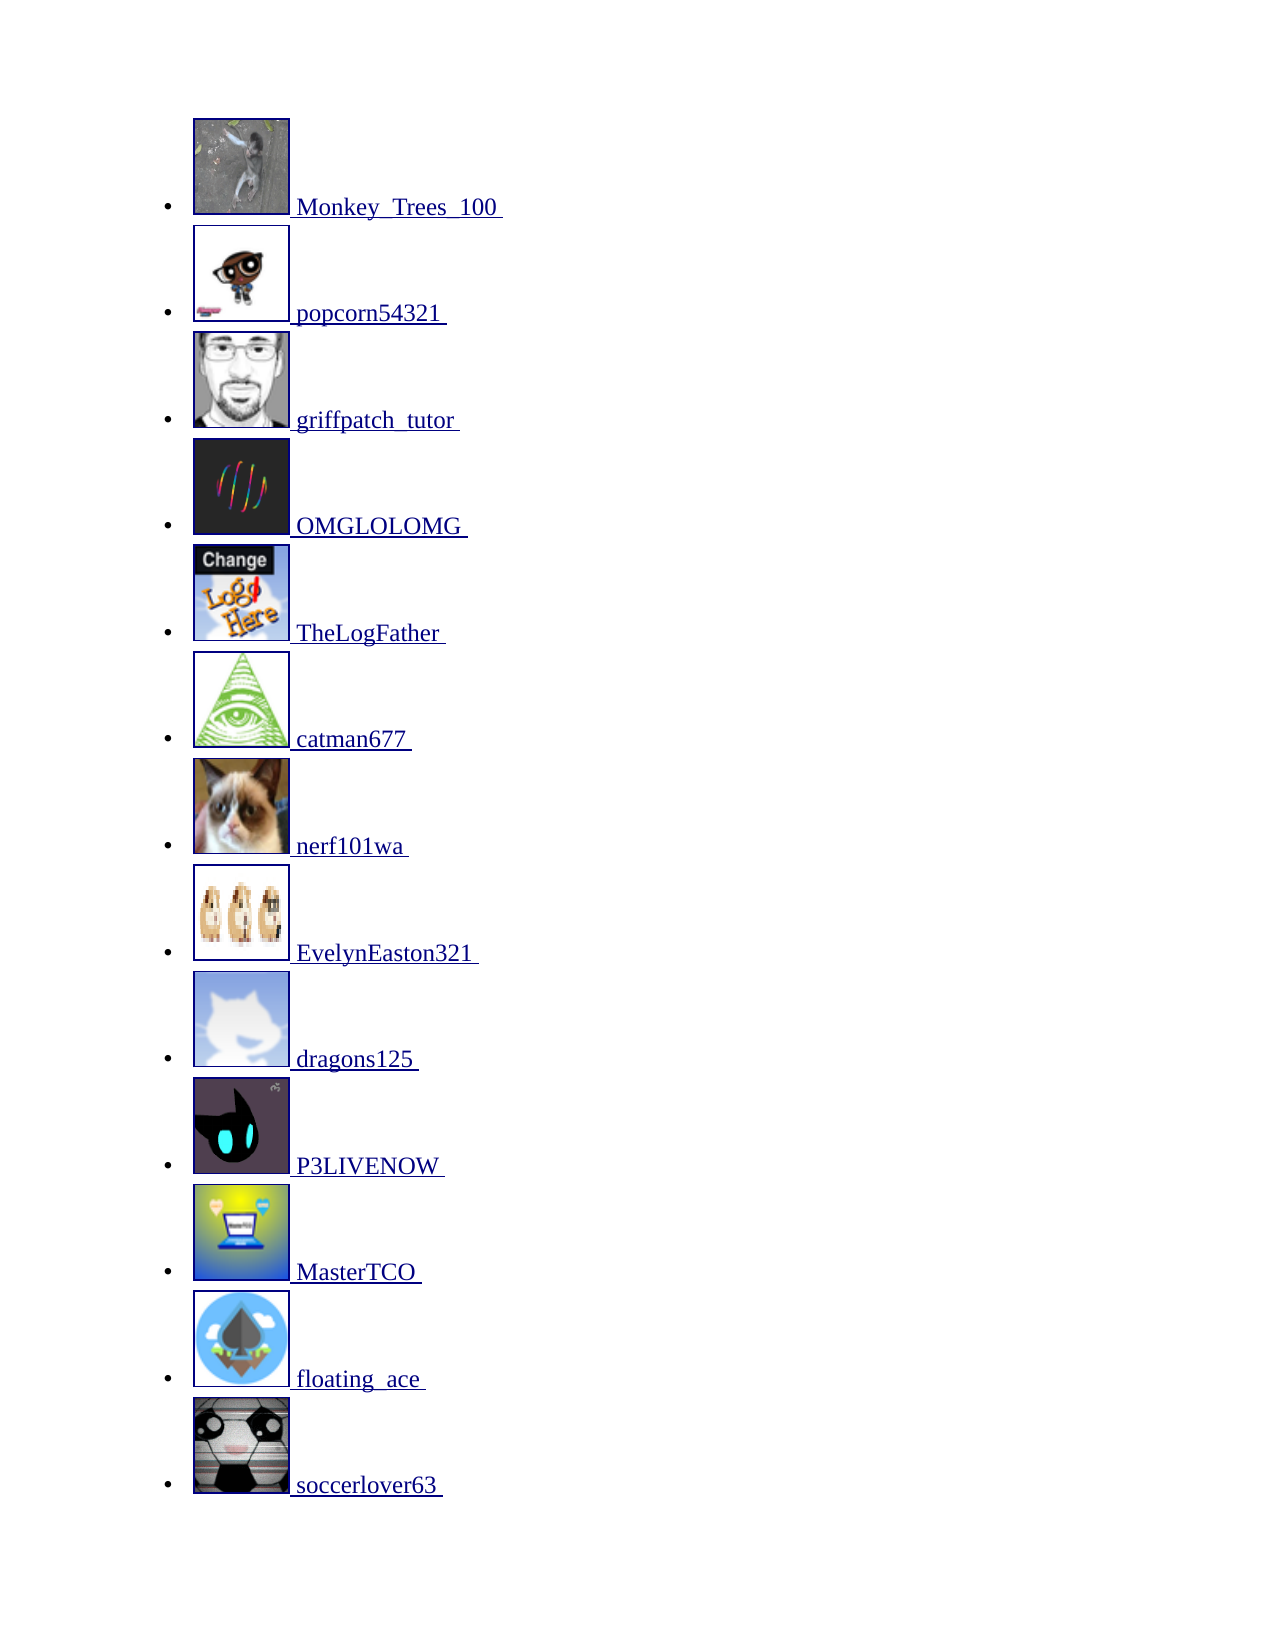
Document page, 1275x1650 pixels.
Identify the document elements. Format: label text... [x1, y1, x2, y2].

picture [195, 1185, 288, 1279]
picture [195, 226, 288, 320]
picture [195, 866, 288, 959]
list Monkey_Trees_100 [164, 118, 1157, 220]
picture [195, 440, 288, 533]
list catman677 [164, 651, 1157, 753]
list P3LIVENOW [164, 1077, 1157, 1179]
picture [195, 972, 288, 1066]
picture [195, 1398, 288, 1492]
list griffpatch_tutor [164, 331, 1157, 433]
list TheLogFather [164, 544, 1157, 647]
list floating_ace [164, 1290, 1157, 1393]
picture [195, 546, 288, 640]
picture [195, 759, 288, 853]
picture [195, 1292, 288, 1386]
list OMGLOLOMG [164, 438, 1157, 540]
picture [195, 120, 288, 213]
list nerf101wa [164, 757, 1157, 860]
list dragons125 [164, 971, 1157, 1073]
picture [195, 333, 288, 427]
list MasterTCO [164, 1184, 1157, 1286]
list EvelynEaston321 [164, 864, 1157, 966]
list soccerlover63 [164, 1397, 1157, 1499]
list popcorn54321 [164, 225, 1157, 327]
picture [195, 653, 288, 746]
picture [195, 1079, 288, 1173]
